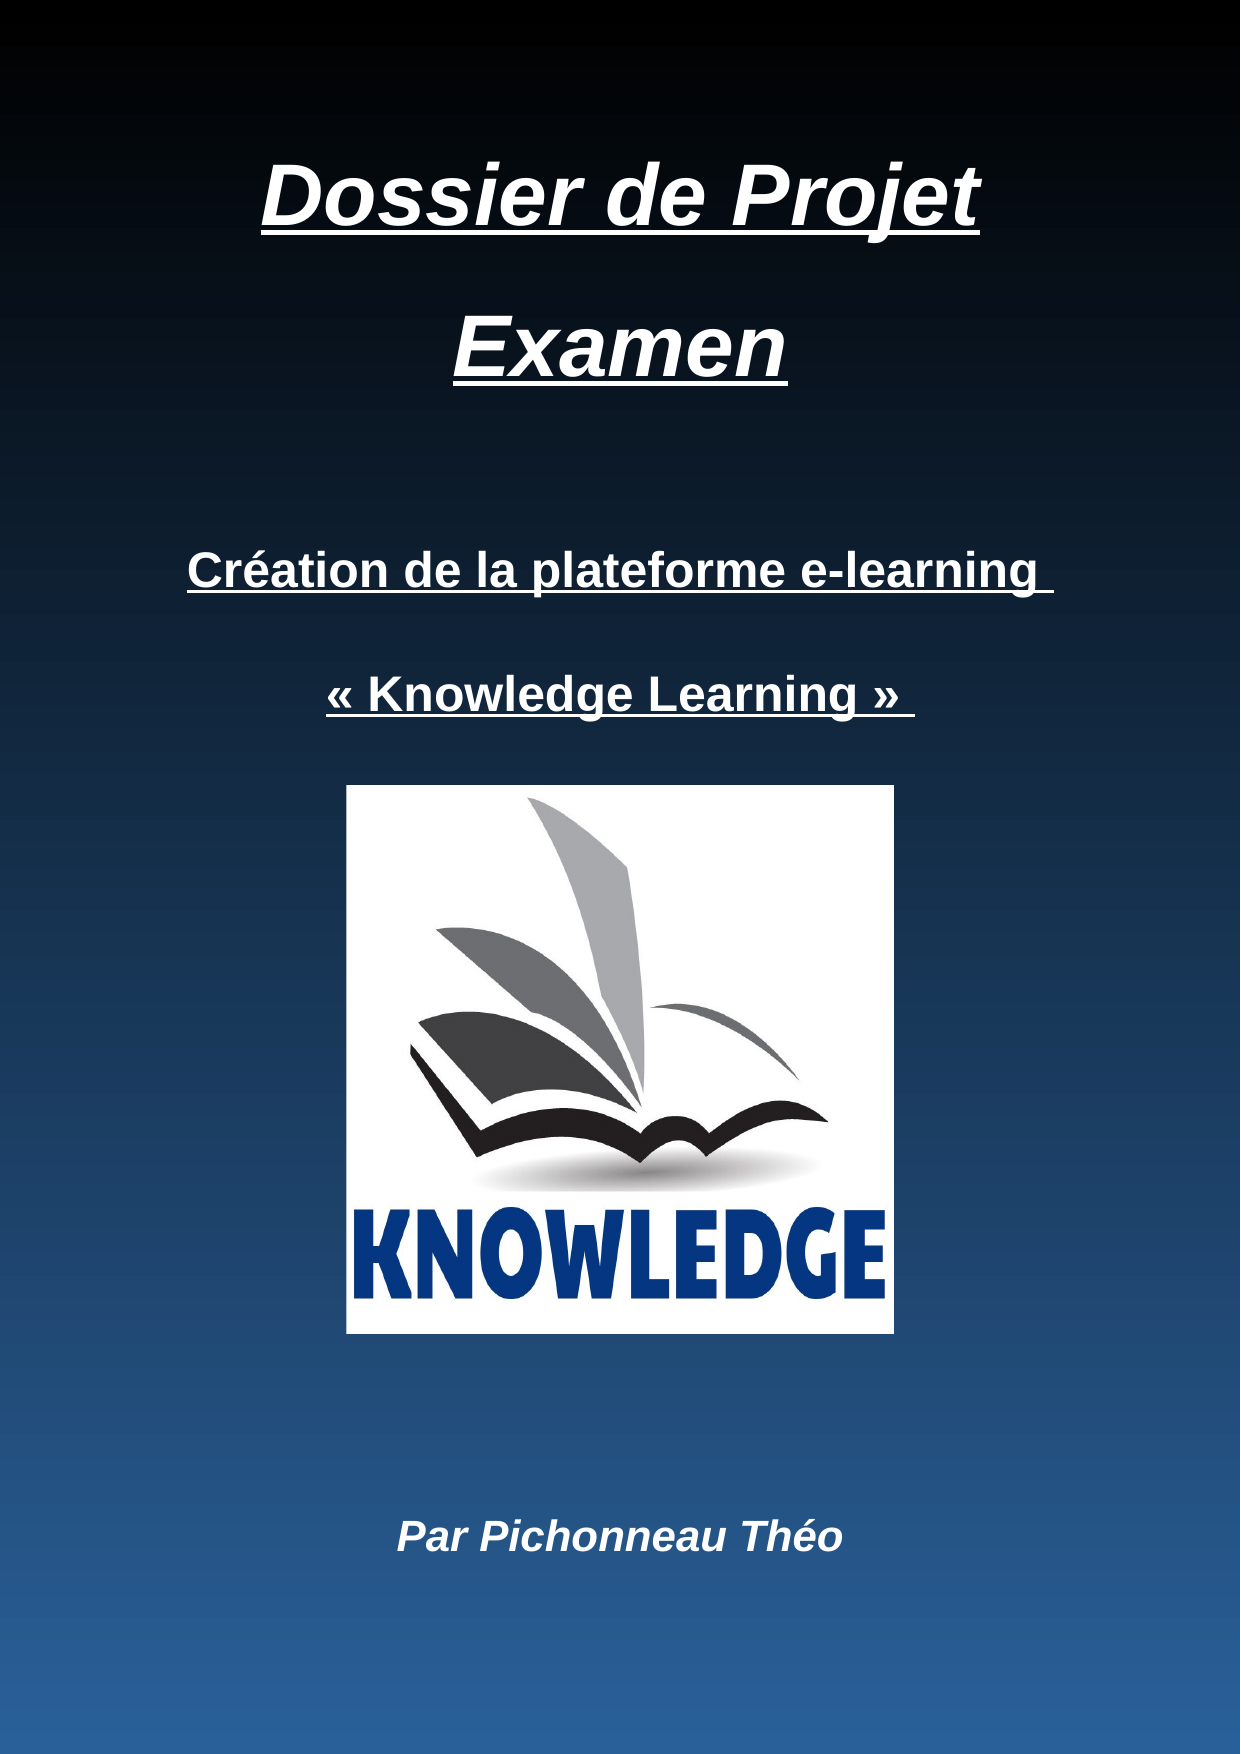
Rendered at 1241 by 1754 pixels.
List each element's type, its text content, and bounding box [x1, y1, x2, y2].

picture [346, 785, 894, 1334]
title Dossier de Projet Examen [118, 143, 1122, 395]
subtitle « Knowledge Learning » [118, 664, 1122, 722]
subtitle Création de la plateforme e-learning [118, 540, 1122, 598]
subtitle Par Pichonneau Théo [118, 1510, 1122, 1561]
